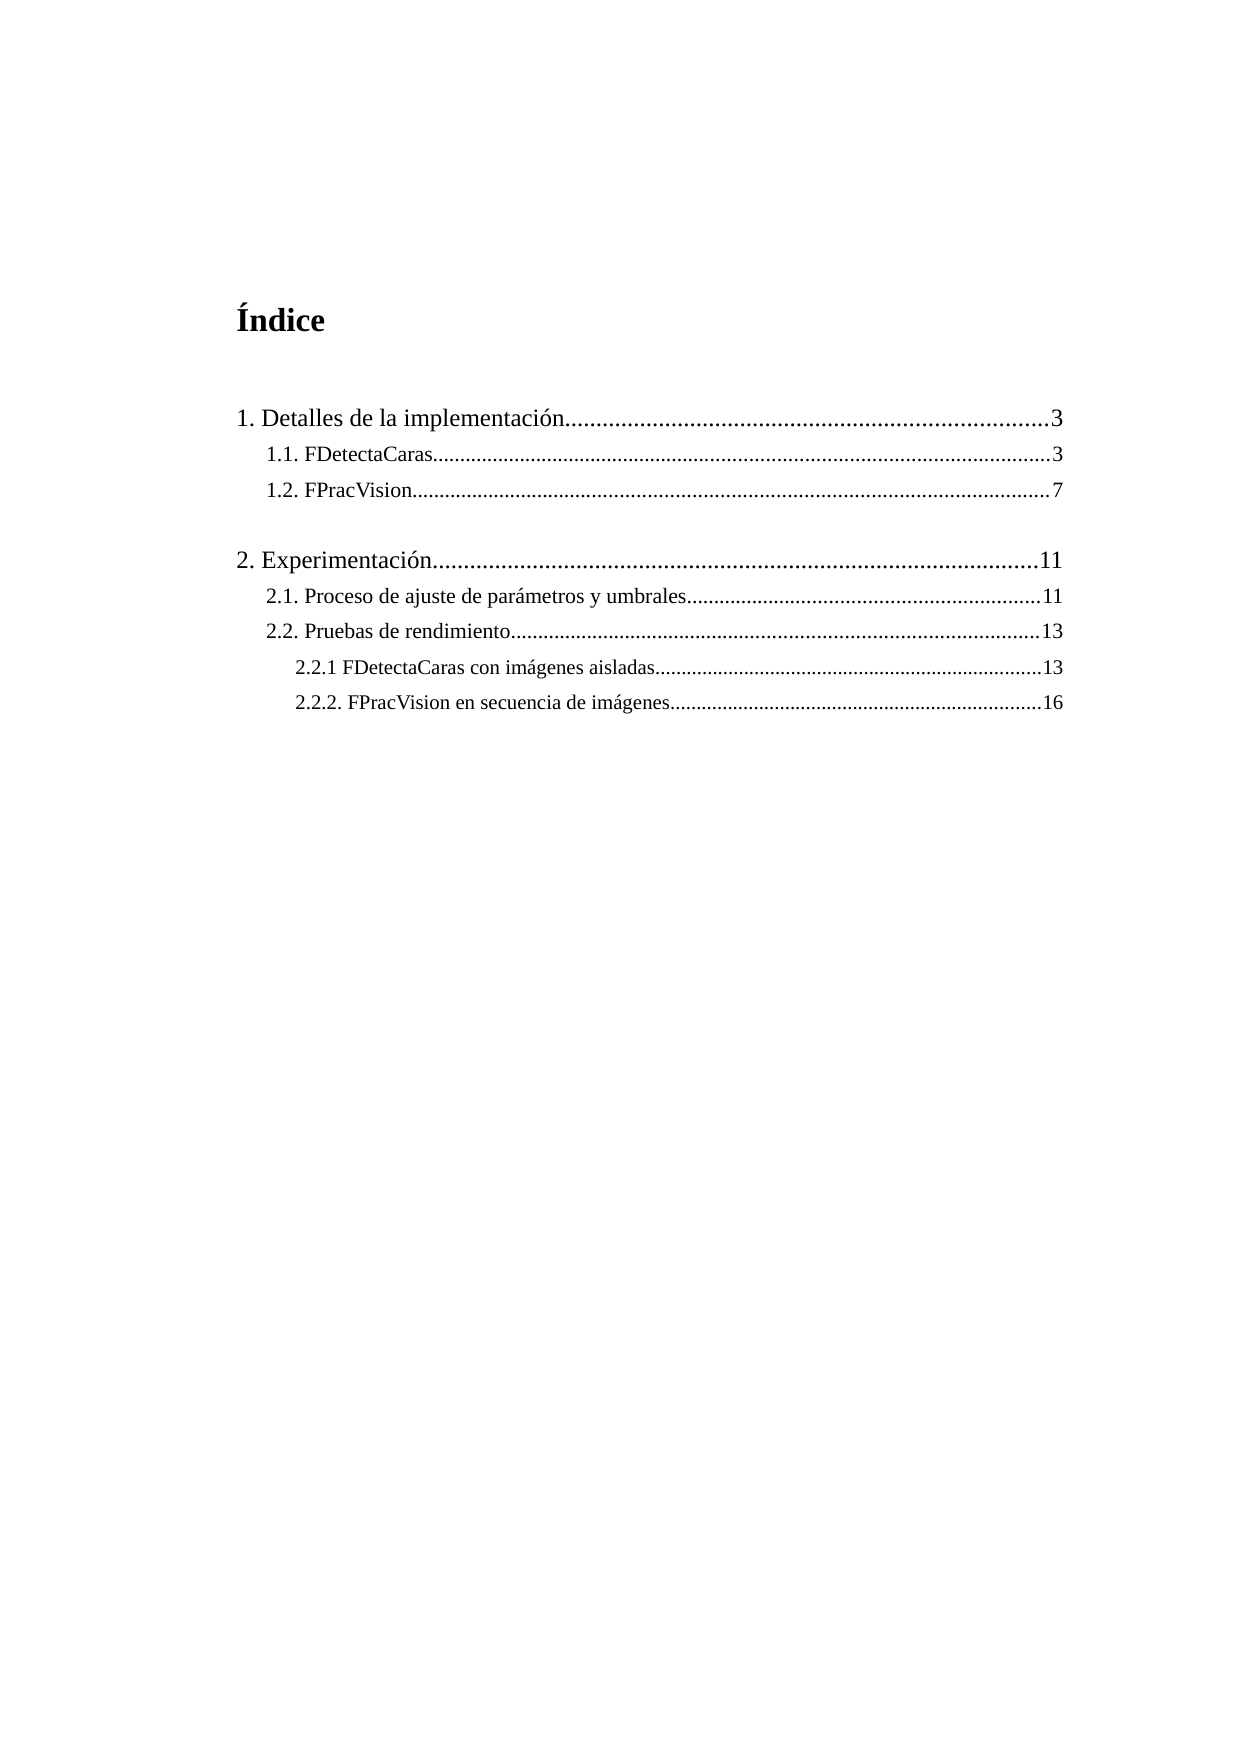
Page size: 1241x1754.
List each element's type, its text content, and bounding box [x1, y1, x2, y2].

text 2.2.2. FPracVision en secuencia de imágenes 16 [295, 681, 1063, 717]
text 1.1. FDetectaCaras 3 [266, 433, 1063, 469]
text 1. Detalles de la implementación 3 [236, 398, 1063, 433]
subtitle Índice [236, 300, 1063, 338]
text 2.2. Pruebas de rendimiento 13 [266, 611, 1063, 646]
text 1.2. FPracVision 7 [266, 469, 1063, 504]
text 2.2.1 FDetectaCaras con imágenes aisladas 13 [295, 646, 1063, 681]
text 2. Experimentación 11 [236, 540, 1063, 575]
text 2.1. Proceso de ajuste de parámetros y umbrales 11 [266, 575, 1063, 611]
